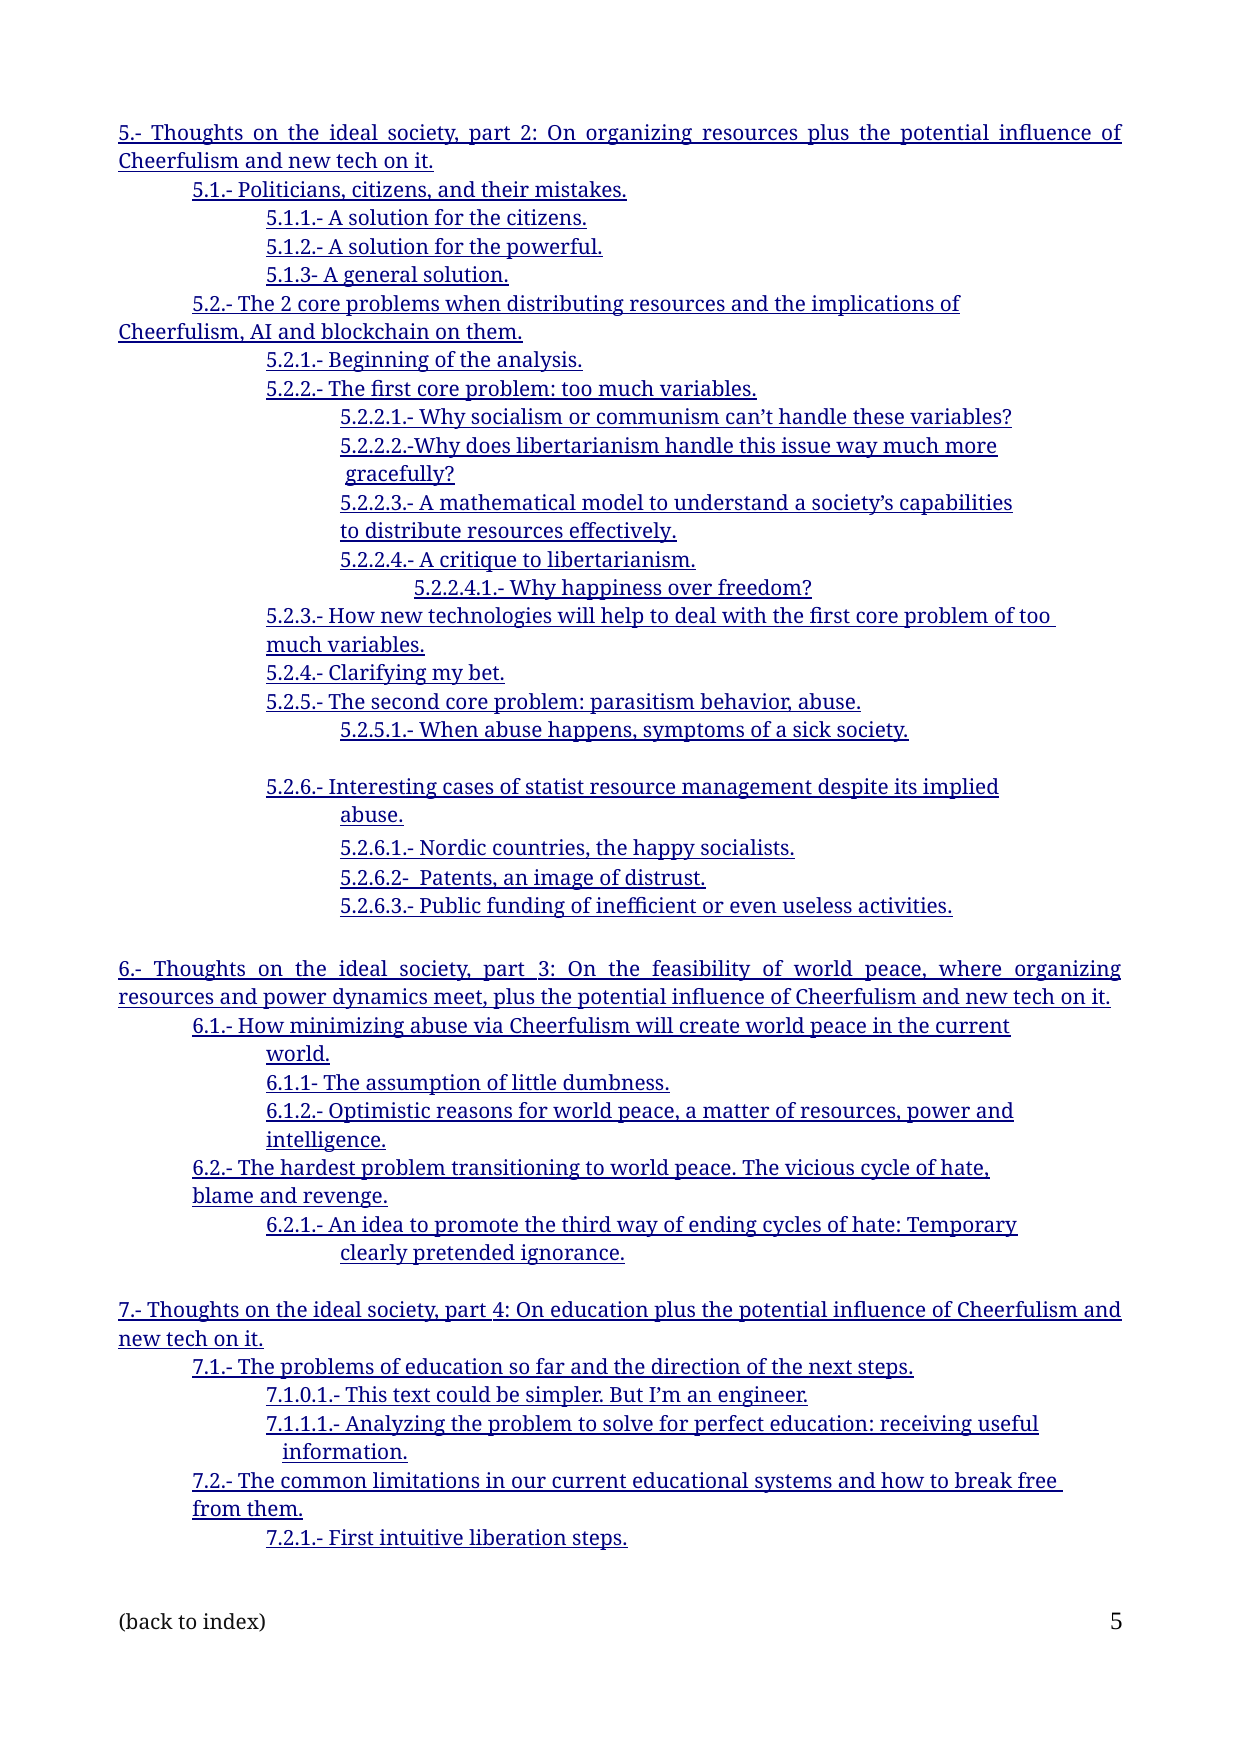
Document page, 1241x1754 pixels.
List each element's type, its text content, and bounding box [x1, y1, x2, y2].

text 5.2.3.- How new technologies will help to deal with the first core problem of too much variables. [118, 602, 1122, 658]
text 5.- Thoughts on the ideal society, part 2: On organizing resources plus the potential influence of [118, 118, 1122, 142]
text 6.- Thoughts on the ideal society, part 3: On the feasibility of world peace, where organizing resources and power dynamics meet, plus the potential influence of Cheerfulism and new tech on it. [118, 954, 1122, 1011]
text 5.2.6.3.- Public funding of inefficient or even useless activities. [118, 892, 1122, 920]
text 5.1.3- A general solution. [118, 260, 1122, 289]
text 5.2.6.1.- Nordic countries, the happy socialists. [118, 829, 1122, 863]
text 5.1.2.- A solution for the powerful. [118, 232, 1122, 260]
text Cheerfulism and new tech on it. [118, 144, 1122, 175]
text 5.1.- Politicians, citizens, and their mistakes. [118, 175, 1122, 203]
text 5.2.6.- Interesting cases of statist resource management despite its implied abuse. [118, 772, 1122, 829]
text 5.2.5.1.- When abuse happens, symptoms of a sick society. [118, 715, 1122, 744]
text 7.- Thoughts on the ideal society, part 4: On education plus the potential influence of Cheerfulism and [118, 1295, 1122, 1319]
text 7.2.- The common limitations in our current educational systems and how to break free from them. [118, 1466, 1122, 1523]
text 5.1.1.- A solution for the citizens. [118, 203, 1122, 232]
text 5.2.4.- Clarifying my bet. [118, 658, 1122, 687]
text 5.2.1.- Beginning of the analysis. [118, 346, 1122, 374]
text 6.2.- The hardest problem transitioning to world peace. The vicious cycle of hate, blame and revenge. [118, 1153, 1122, 1210]
text 6.1.1- The assumption of little dumbness. [118, 1068, 1122, 1096]
text 5.2.2.1.- Why socialism or communism can’t handle these variables? [118, 402, 1122, 431]
text 5.2.2.2.-Why does libertarianism handle this issue way much more gracefully? [118, 431, 1122, 488]
text 5.2.2.3.- A mathematical model to understand a society’s capabilities to distribute resources effectively. [118, 488, 1122, 545]
text 6.1.- How minimizing abuse via Cheerfulism will create world peace in the current world. [118, 1011, 1122, 1068]
text 5.2.2.4.1.- Why happiness over freedom? [118, 573, 1122, 602]
text 5.2.2.- The first core problem: too much variables. [118, 374, 1122, 402]
text 5.2.6.2- Patents, an image of distrust. [118, 863, 1122, 892]
text 5.2.2.4.- A critique to libertarianism. [118, 545, 1122, 573]
text new tech on it. [118, 1320, 1122, 1352]
text 6.2.1.- An idea to promote the third way of ending cycles of hate: Temporary clearly pretended ignorance. [118, 1210, 1122, 1267]
text 5.2.5.- The second core problem: parasitism behavior, abuse. [118, 687, 1122, 715]
text 6.1.2.- Optimistic reasons for world peace, a matter of resources, power and intelligence. [118, 1096, 1122, 1153]
text 5.2.- The 2 core problems when distributing resources and the implications of Cheerfulism, AI and blockchain on them. [118, 289, 1122, 346]
text 7.1.1.1.- Analyzing the problem to solve for perfect education: receiving useful information. [118, 1409, 1122, 1466]
text 7.1.- The problems of education so far and the direction of the next steps. [118, 1352, 1122, 1381]
text 7.1.0.1.- This text could be simpler. But I’m an engineer. [118, 1381, 1122, 1409]
text 7.2.1.- First intuitive liberation steps. [118, 1523, 1122, 1551]
